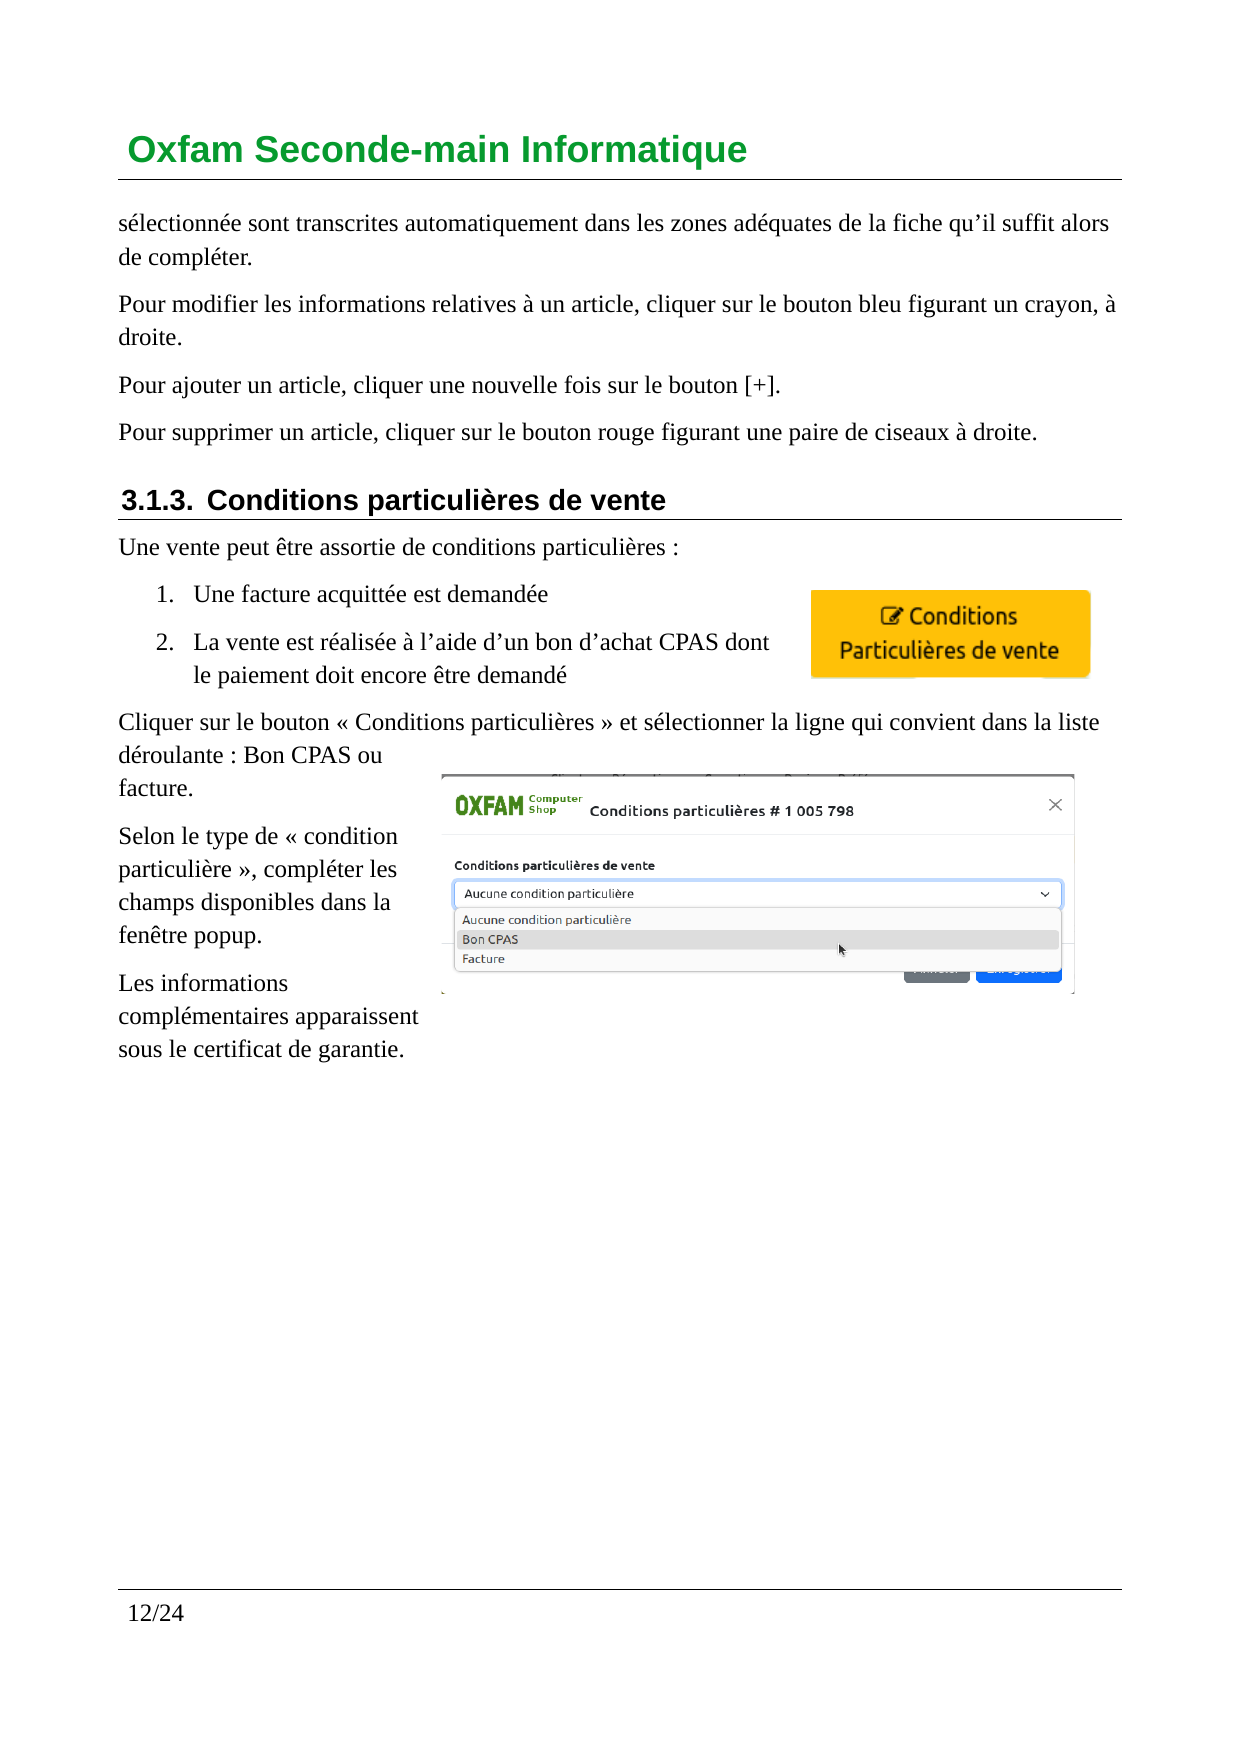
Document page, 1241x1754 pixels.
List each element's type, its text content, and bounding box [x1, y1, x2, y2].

text Pour supprimer un article, cliquer sur le bouton rouge figurant une paire de ciseaux à droite. [118, 417, 1122, 446]
text Les informations complémentaires apparaissent sous le certificat de garantie. [118, 968, 1122, 1062]
picture [441, 774, 1075, 994]
subtitle Conditions particulières de vente [118, 479, 1122, 519]
picture [811, 590, 1092, 679]
text Cliquer sur le bouton « Conditions particulières » et sélectionner la ligne qui convient dans la liste déroulante : Bon CPAS ou facture. [118, 707, 1122, 1011]
list Une facture acquittée est demandée [156, 572, 1122, 697]
list La vente est réalisée à l’aide d’un bon d’achat CPAS dont le paiement doit encore être demandé [156, 627, 793, 688]
text Une vente peut être assortie de conditions particulières : [118, 532, 1122, 560]
text Pour modifier les informations relatives à un article, cliquer sur le bouton bleu figurant un crayon, à droite. [118, 289, 1122, 351]
text [1092, 821, 1122, 949]
text Selon le type de « condition particulière », compléter les champs disponibles dans la fenêtre popup. [118, 821, 424, 949]
text Pour ajouter un article, cliquer une nouvelle fois sur le bouton [+]. [118, 370, 1122, 398]
text sélectionnée sont transcrites automatiquement dans les zones adéquates de la fiche qu’il suffit alors de compléter. [118, 208, 1122, 270]
